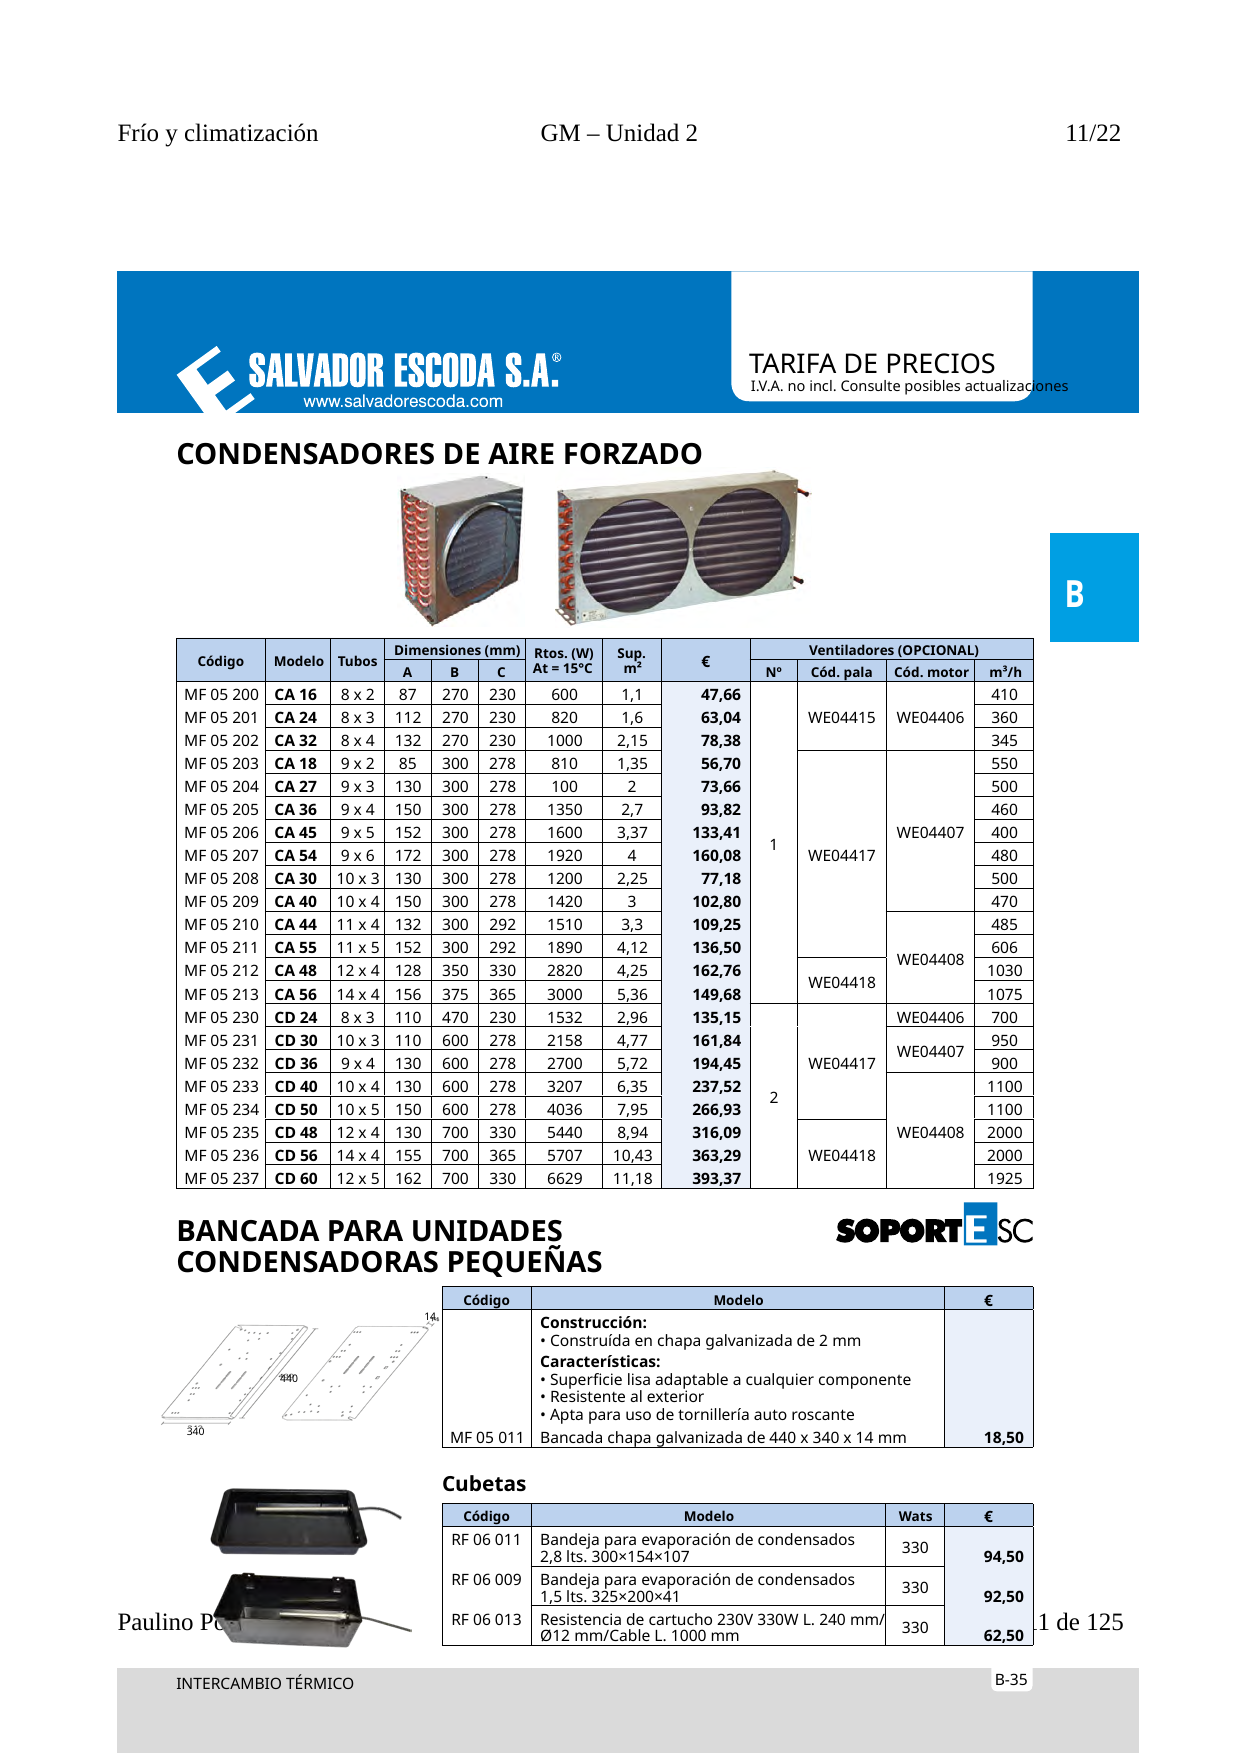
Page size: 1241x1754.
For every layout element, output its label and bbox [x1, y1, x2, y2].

picture [211, 1571, 412, 1652]
picture [205, 1483, 406, 1562]
picture [555, 467, 812, 628]
picture [158, 1316, 442, 1427]
picture [397, 473, 525, 627]
